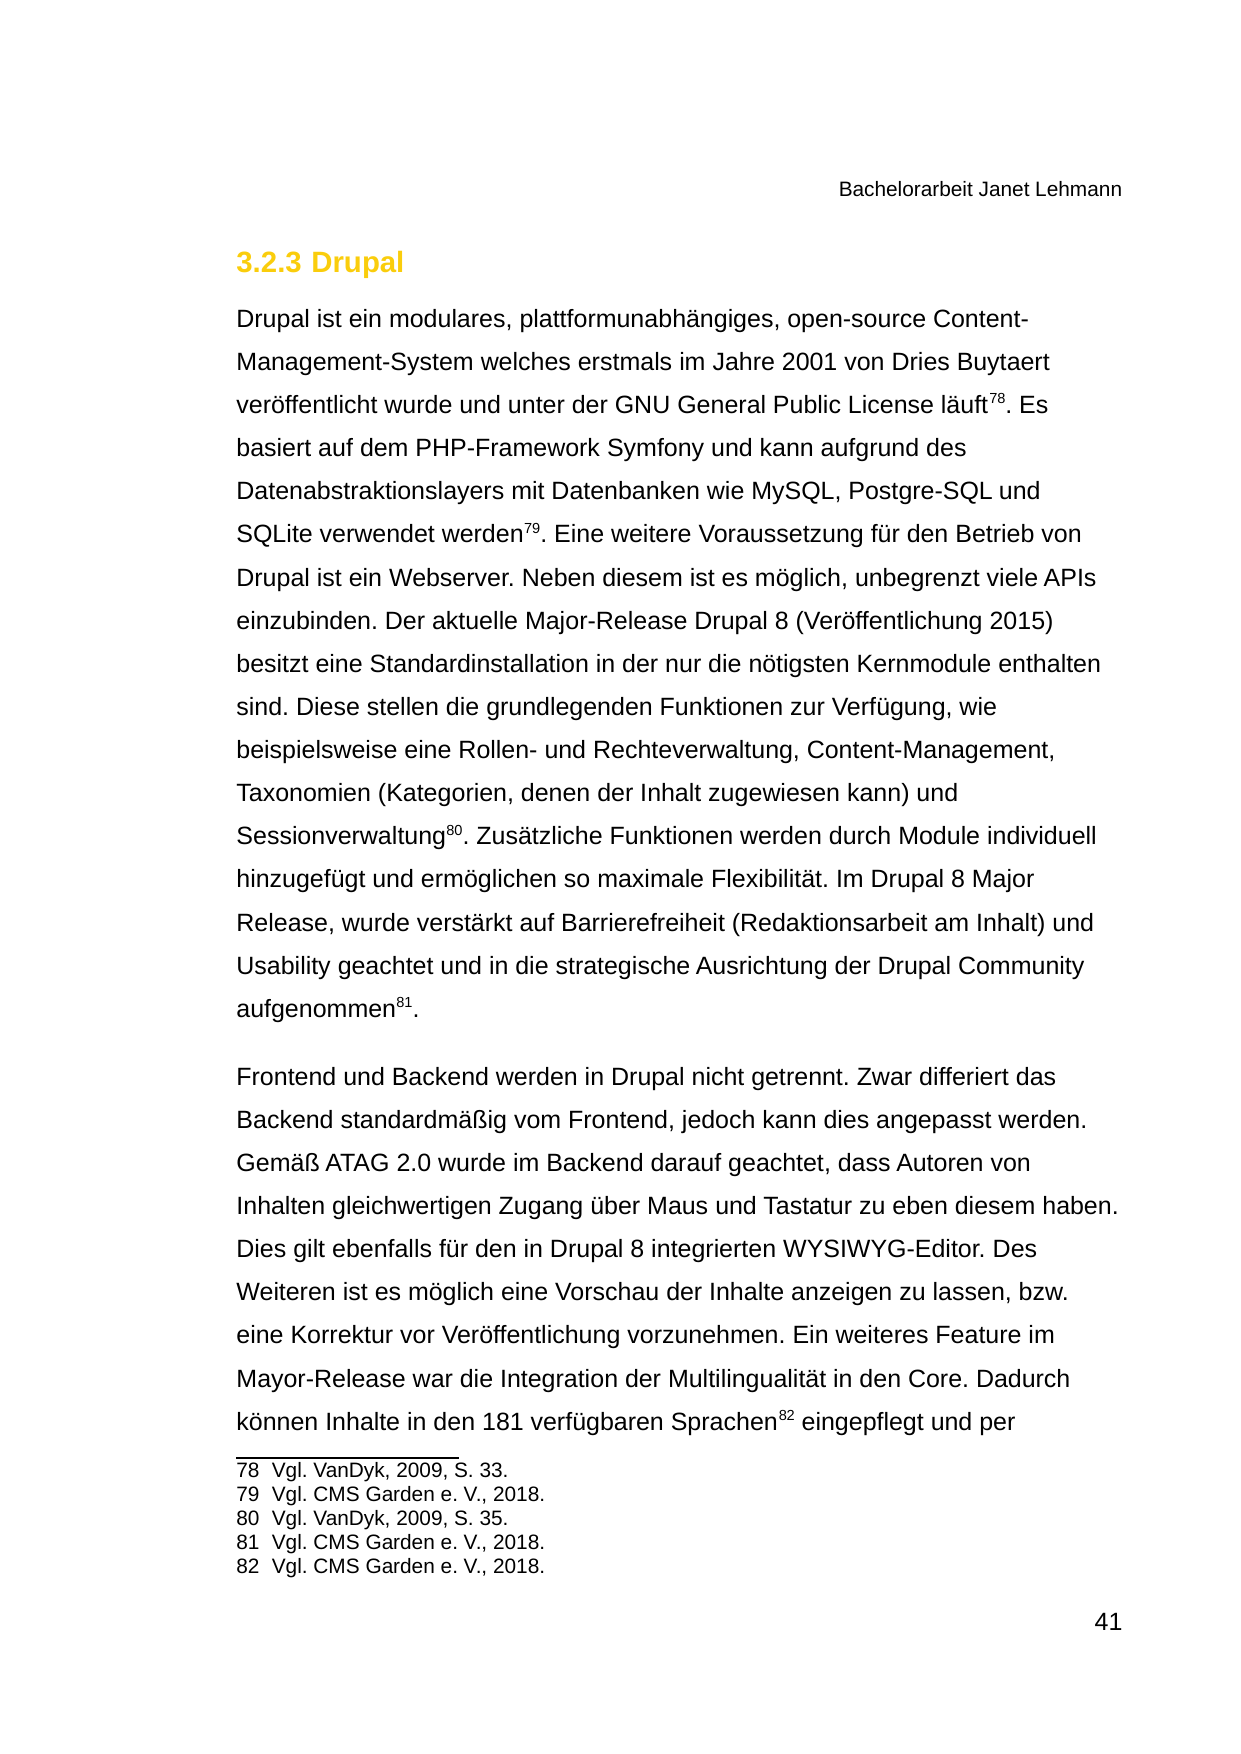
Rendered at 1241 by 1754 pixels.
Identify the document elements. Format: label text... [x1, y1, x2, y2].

subtitle Drupal [236, 245, 1122, 279]
text Vgl. VanDyk, 2009, S. 33. [236, 1458, 1122, 1482]
text Vgl. CMS Garden e. V., 2018. [236, 1554, 1122, 1578]
text Frontend und Backend werden in Drupal nicht getrennt. Zwar differiert das Backend standardmäßig vom Frontend, jedoch kann dies angepasst werden. Gemäß ATAG 2.0 wurde im Backend darauf geachtet, dass Autoren von Inhalten gleichwertigen Zugang über Maus und Tastatur zu eben diesem haben. Dies gilt ebenfalls für den in Drupal 8 integrierten WYSIWYG-Editor. Des Weiteren ist es möglich eine Vorschau der Inhalte anzeigen zu lassen, bzw. eine Korrektur vor Veröffentlichung vorzunehmen. Ein weiteres Feature im Mayor-Release war die Integration der Multilingualität in den Core. Dadurch können Inhalte in den 181 verfügbaren Sprachen eingepflegt und per [236, 1062, 1122, 1436]
text Vgl. VanDyk, 2009, S. 35. [236, 1506, 1122, 1530]
text Vgl. CMS Garden e. V., 2018. [236, 1482, 1122, 1506]
text Vgl. CMS Garden e. V., 2018. [236, 1530, 1122, 1554]
text Drupal ist ein modulares, plattformunabhängiges, open-source Content-Management-System welches erstmals im Jahre 2001 von Dries Buytaert veröffentlicht wurde und unter der GNU General Public License läuft. Es basiert auf dem PHP-Framework Symfony und kann aufgrund des Datenabstraktionslayers mit Datenbanken wie MySQL, Postgre-SQL und SQLite verwendet werden. Eine weitere Voraussetzung für den Betrieb von Drupal ist ein Webserver. Neben diesem ist es möglich, unbegrenzt viele APIs einzubinden. Der aktuelle Major-Release Drupal 8 (Veröffentlichung 2015) besitzt eine Standardinstallation in der nur die nötigsten Kernmodule enthalten sind. Diese stellen die grundlegenden Funktionen zur Verfügung, wie beispielsweise eine Rollen- und Rechteverwaltung, Content-Management, Taxonomien (Kategorien, denen der Inhalt zugewiesen kann) und Sessionverwaltung. Zusätzliche Funktionen werden durch Module individuell hinzugefügt und ermöglichen so maximale Flexibilität. Im Drupal 8 Major Release, wurde verstärkt auf Barrierefreiheit (Redaktionsarbeit am Inhalt) und Usability geachtet und in die strategische Ausrichtung der Drupal Community aufgenommen. [236, 304, 1122, 1023]
